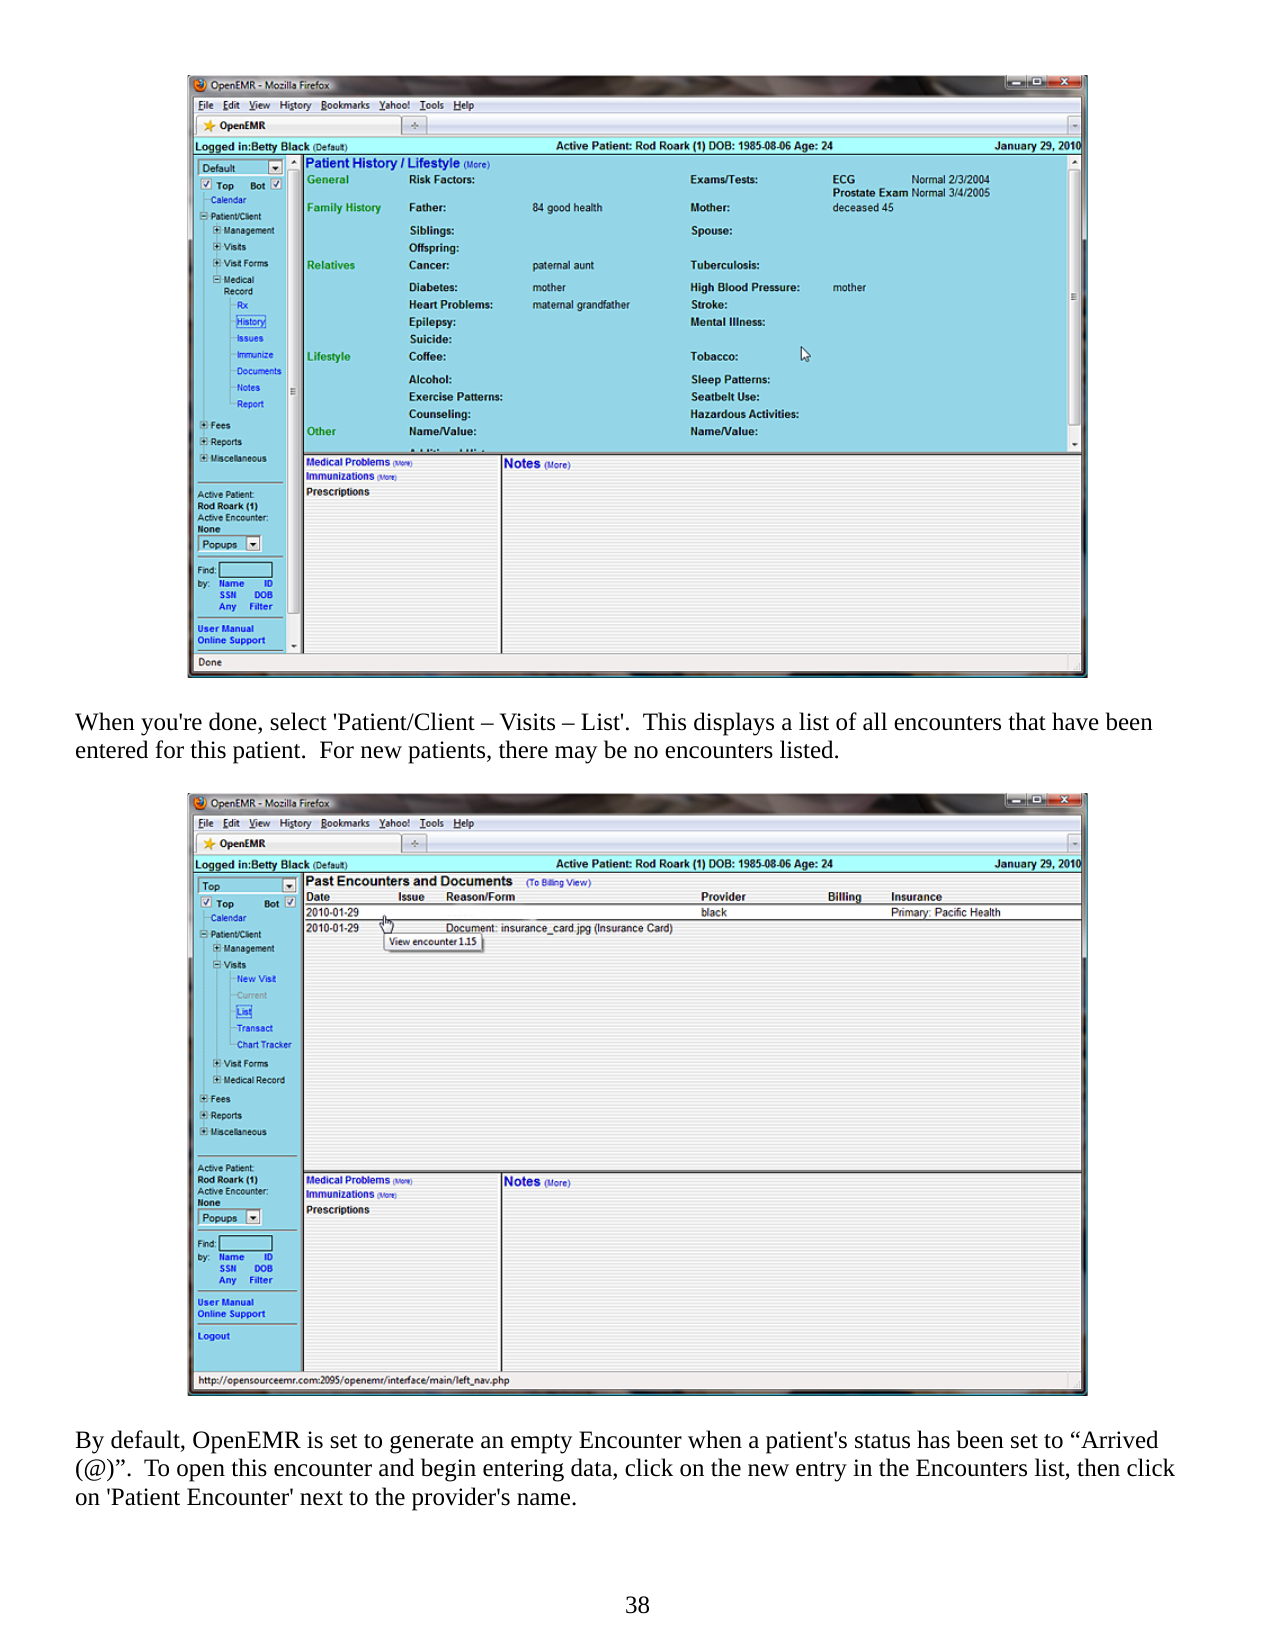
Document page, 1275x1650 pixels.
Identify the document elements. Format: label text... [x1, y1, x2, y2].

text By default, OpenEMR is set to generate an empty Encounter when a patient's status has been set to “Arrived (@)”. To open this encounter and begin entering data, click on the new entry in the Encounters list, then click on 'Patient Encounter' next to the provider's name. [75, 1425, 1200, 1511]
text When you're done, select 'Patient/Client – Visits – List'. This displays a list of all encounters that have been entered for this patient. For new patients, there may be no encounters listed. [75, 707, 1200, 764]
picture [187, 75, 1088, 678]
picture [187, 793, 1088, 1396]
